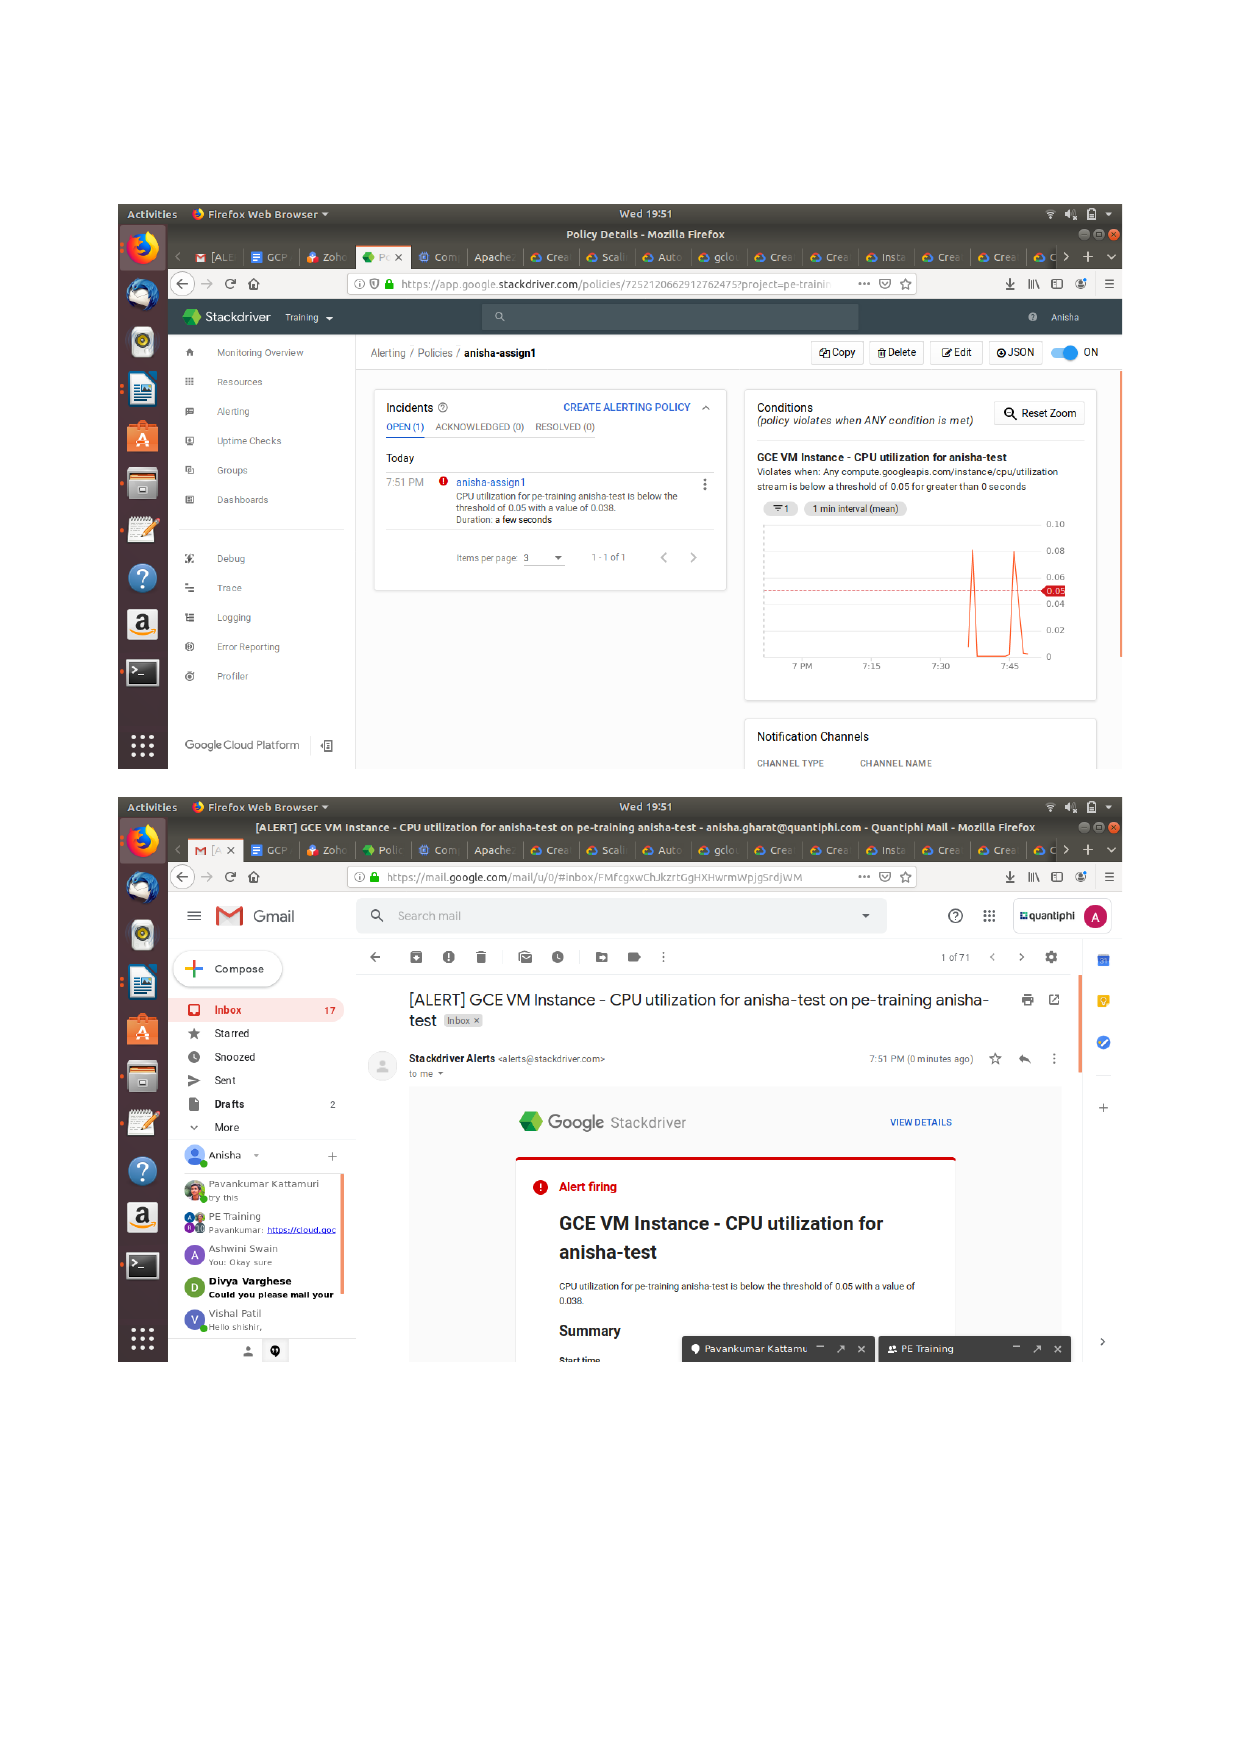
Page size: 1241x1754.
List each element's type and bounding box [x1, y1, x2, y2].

picture [118, 797, 1123, 1362]
picture [118, 204, 1123, 769]
